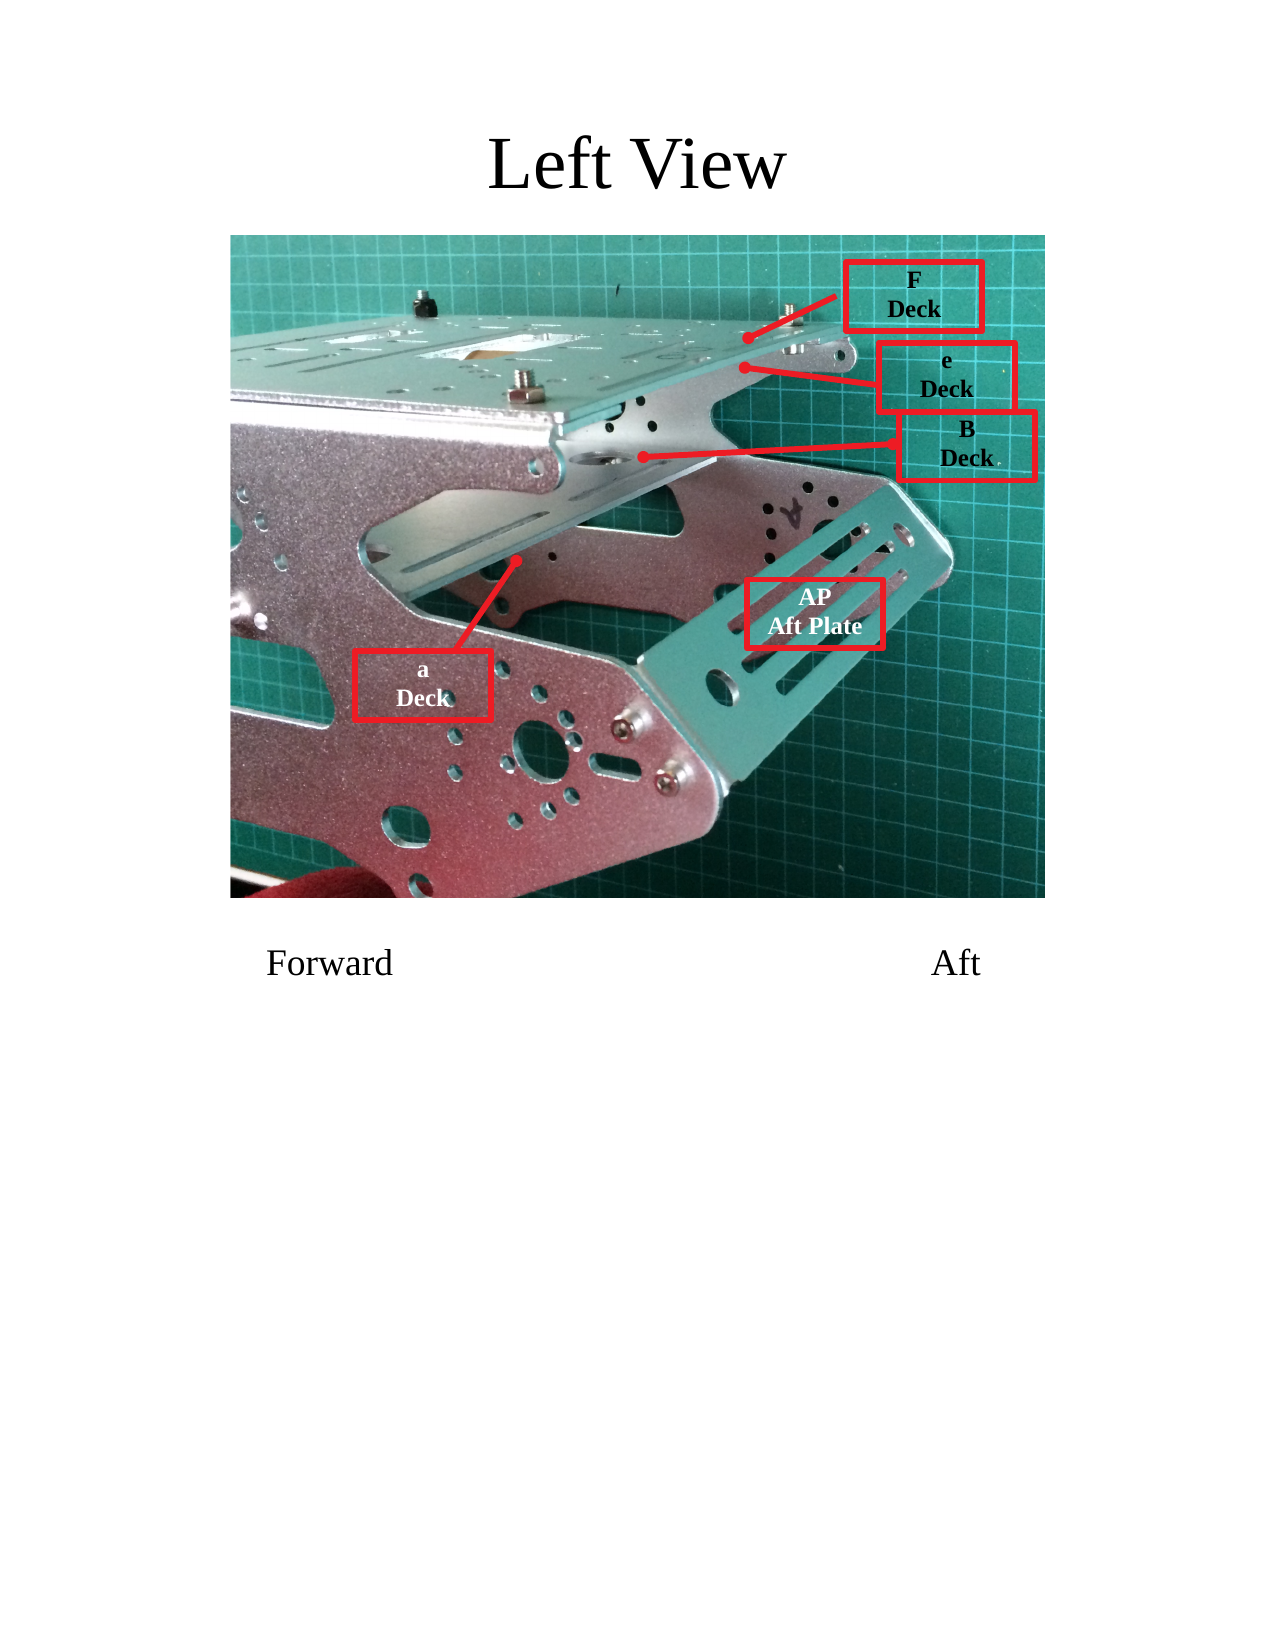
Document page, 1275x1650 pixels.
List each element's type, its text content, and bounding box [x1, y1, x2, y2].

text Left View [118, 118, 1157, 204]
text Forward Aft [118, 941, 1157, 984]
